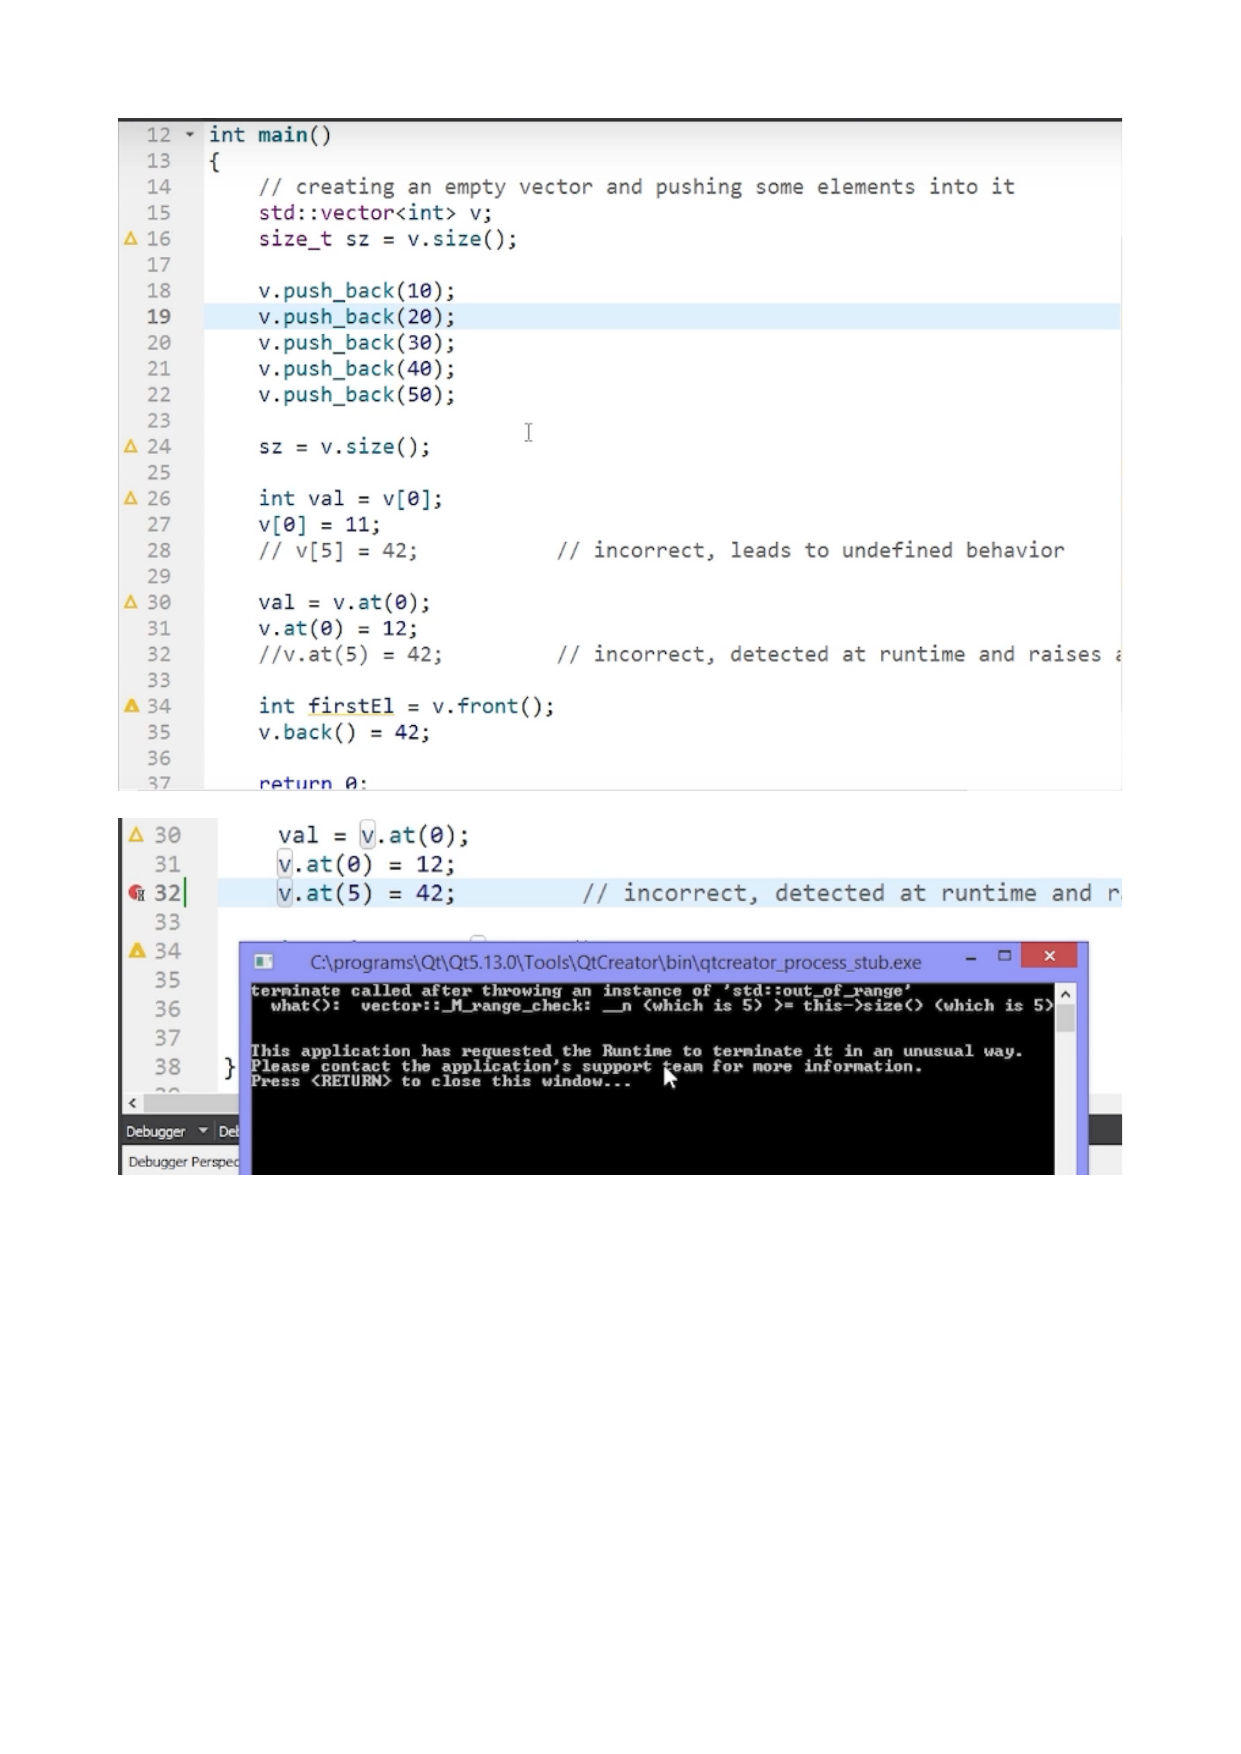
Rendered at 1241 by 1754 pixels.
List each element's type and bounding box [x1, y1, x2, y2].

picture [118, 118, 1123, 791]
picture [118, 818, 1123, 1175]
